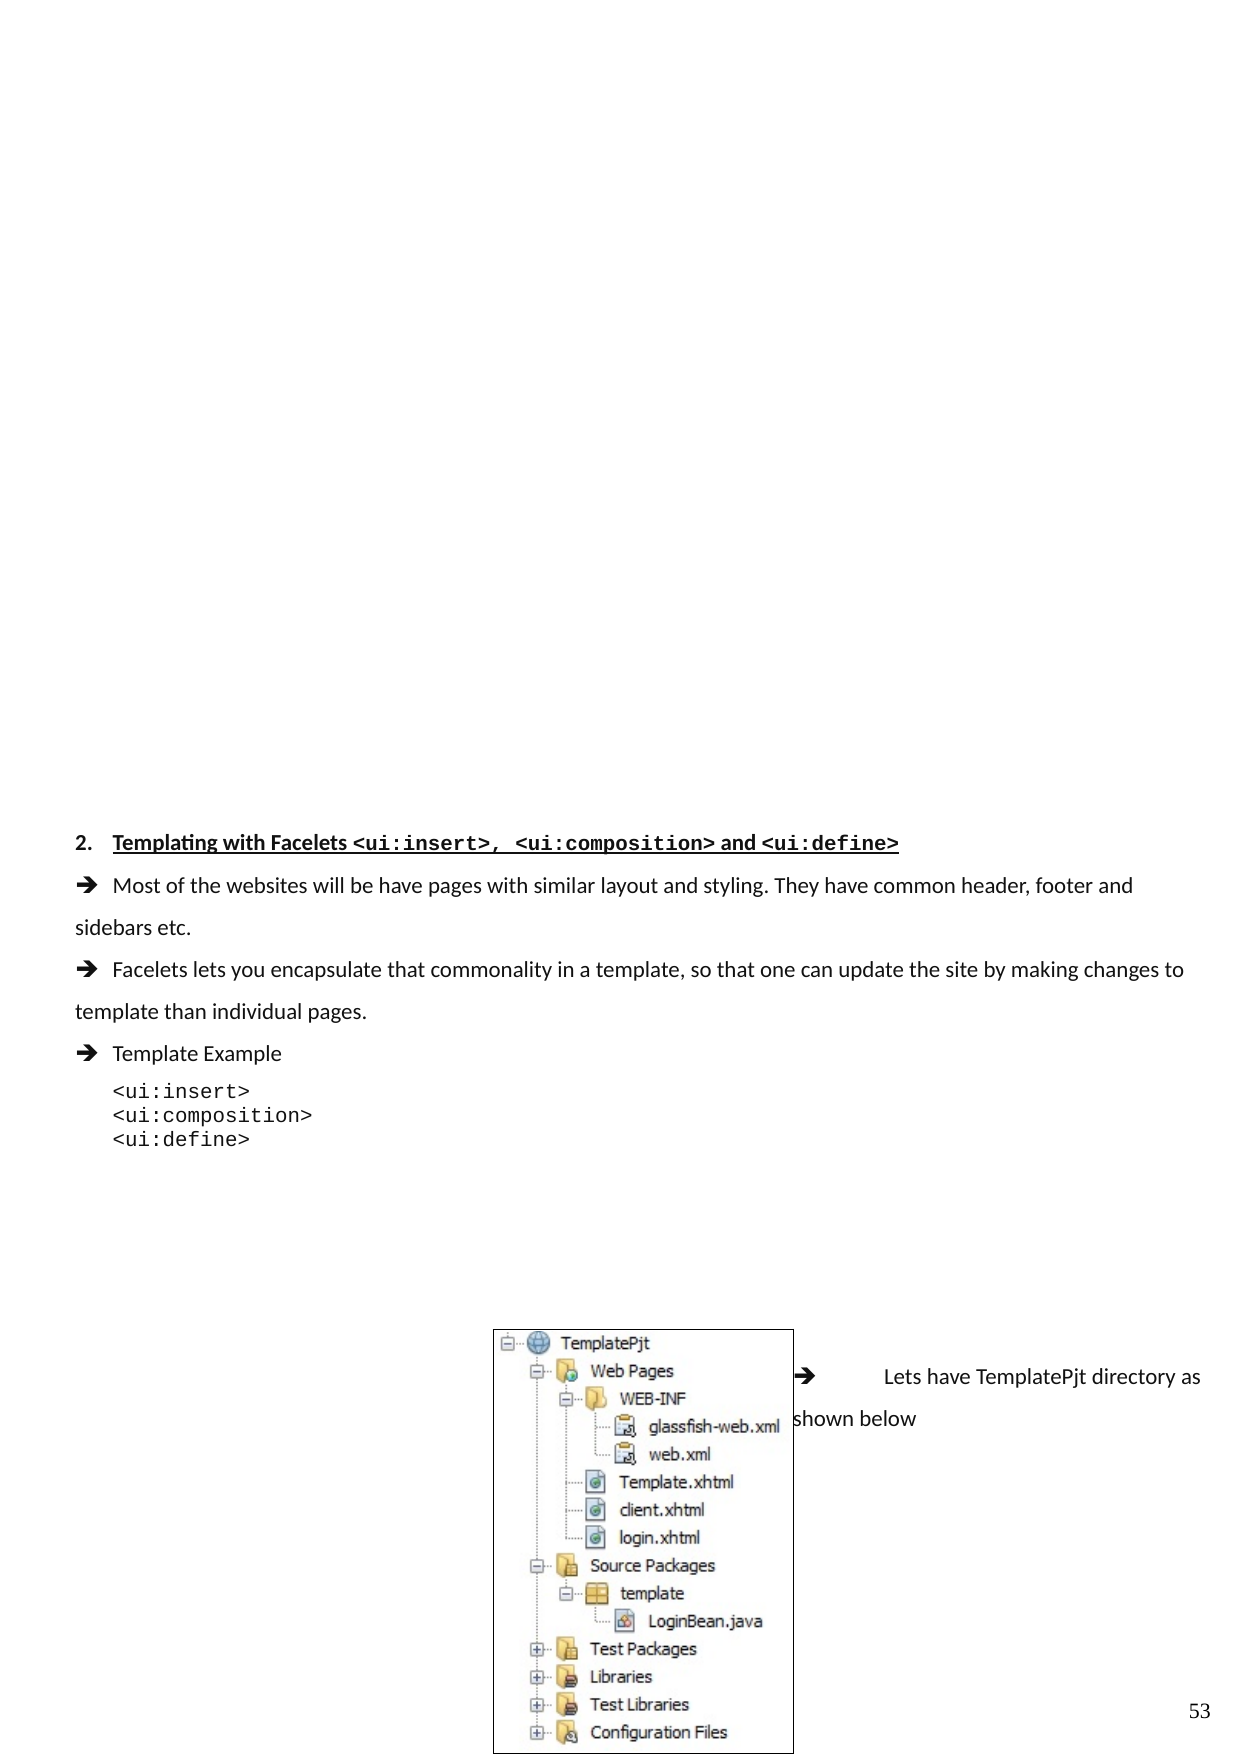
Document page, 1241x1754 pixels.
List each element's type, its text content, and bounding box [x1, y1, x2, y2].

text 2. Templating with Facelets <ui:insert>, <ui:composition> and <ui:define> [75, 828, 1211, 857]
picture [495, 1331, 790, 1751]
text <ui:define> [75, 1128, 1211, 1152]
list Template Example [75, 1039, 1211, 1067]
list Facelets lets you encapsulate that commonality in a template, so that one can update the site by making changes to template than individual pages. [75, 955, 1211, 1025]
list Lets have TemplatePjt directory as shown below [794, 1362, 1211, 1432]
text <ui:composition> [75, 1105, 1211, 1128]
list [75, 1362, 493, 1432]
list Most of the websites will be have pages with similar layout and styling. They have common header, footer and sidebars etc. [75, 871, 1211, 941]
text <ui:insert> [75, 1081, 1211, 1105]
